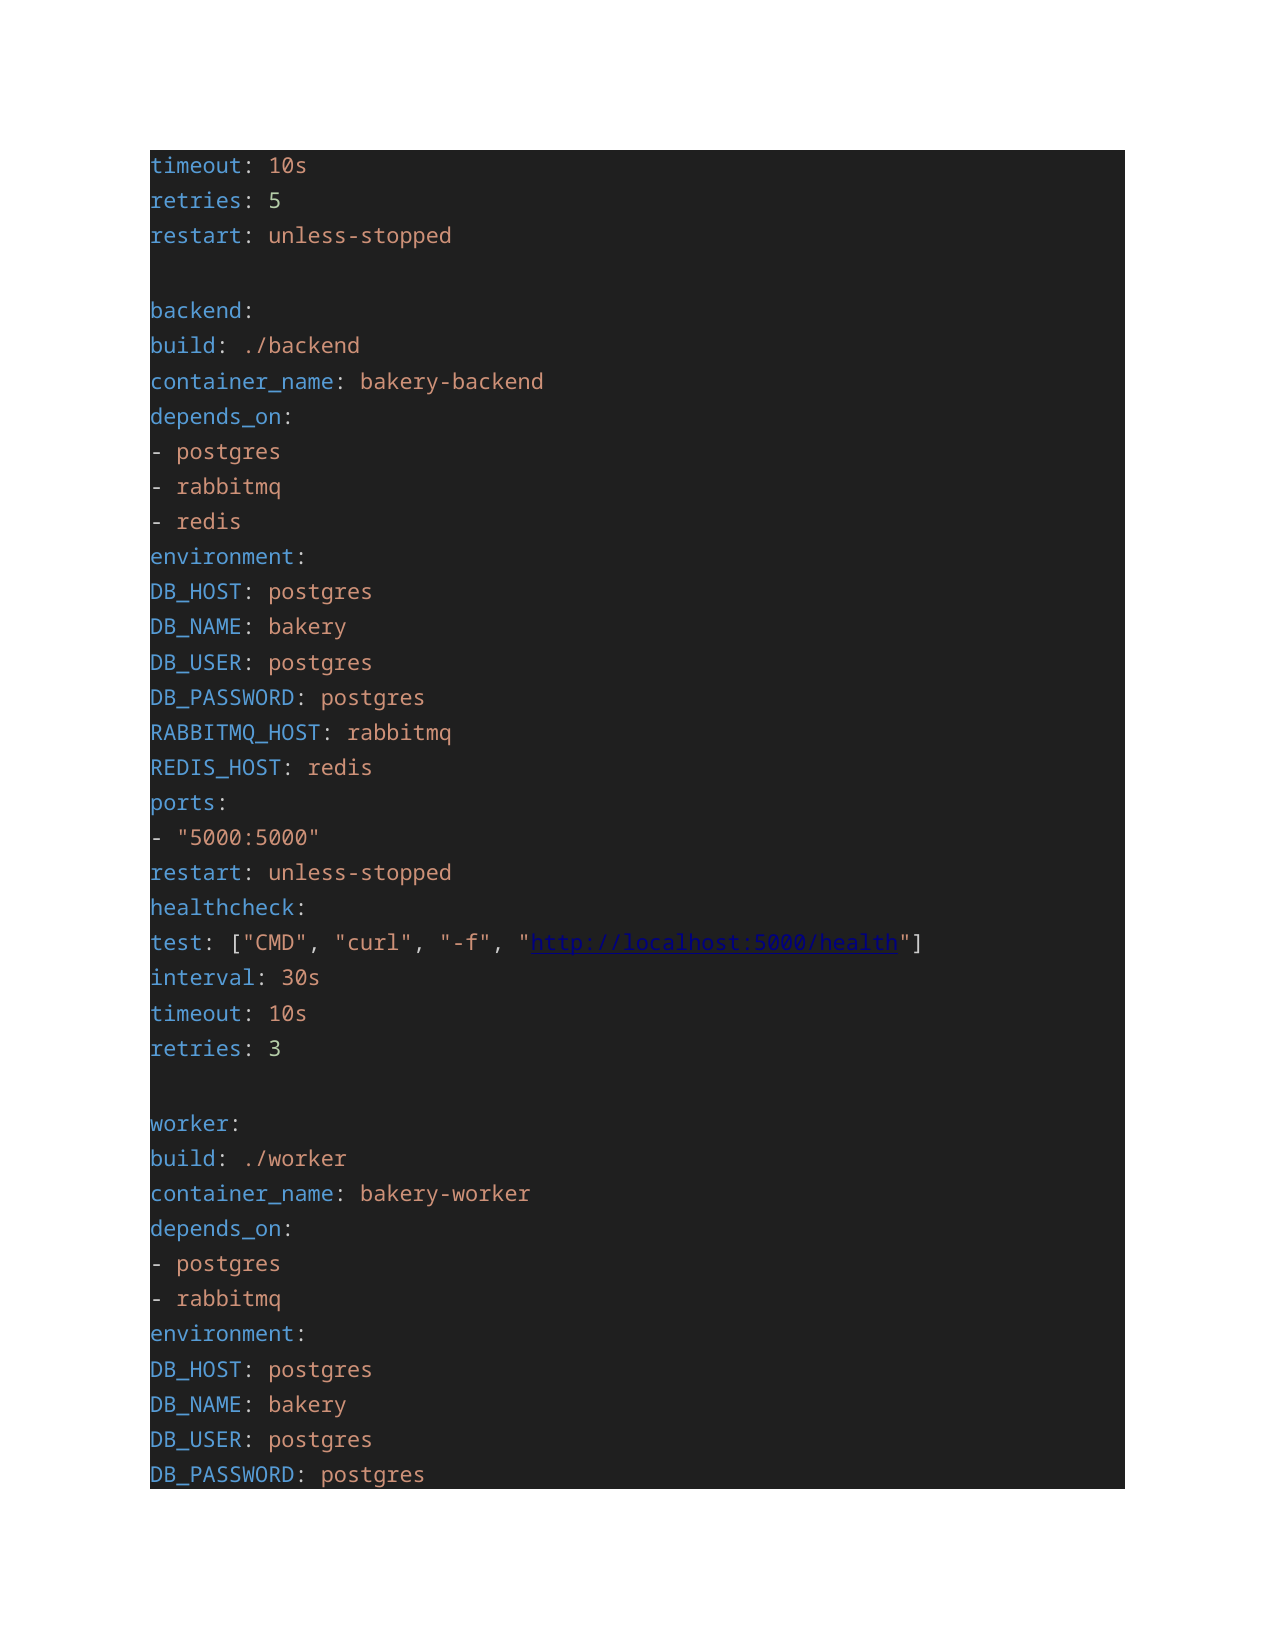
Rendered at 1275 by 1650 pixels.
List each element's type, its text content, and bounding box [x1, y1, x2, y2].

text restart: unless-stopped [150, 857, 1125, 887]
text depends_on: [150, 401, 1125, 431]
text worker: [150, 1108, 1125, 1138]
text - postgres [150, 436, 1125, 466]
text RABBITMQ_HOST: rabbitmq [150, 717, 1125, 746]
text - redis [150, 506, 1125, 536]
text DB_NAME: bakery [150, 611, 1125, 641]
text build: ./backend [150, 331, 1125, 360]
text timeout: 10s [150, 150, 1125, 180]
text ports: [150, 787, 1125, 817]
text DB_HOST: postgres [150, 576, 1125, 606]
text timeout: 10s [150, 997, 1125, 1027]
text interval: 30s [150, 962, 1125, 992]
text retries: 3 [150, 1033, 1125, 1062]
text DB_USER: postgres [150, 1424, 1125, 1453]
text container_name: bakery-backend [150, 366, 1125, 395]
text DB_NAME: bakery [150, 1389, 1125, 1418]
text - "5000:5000" [150, 822, 1125, 852]
text DB_HOST: postgres [150, 1353, 1125, 1383]
text backend: [150, 295, 1125, 325]
text container_name: bakery-worker [150, 1178, 1125, 1208]
text test: ["CMD", "curl", "-f", "http://localhost:5000/health"] [150, 927, 1125, 957]
text - postgres [150, 1248, 1125, 1278]
text - rabbitmq [150, 471, 1125, 501]
text build: ./worker [150, 1143, 1125, 1173]
text environment: [150, 1318, 1125, 1348]
text DB_PASSWORD: postgres [150, 682, 1125, 711]
text REDIS_HOST: redis [150, 752, 1125, 782]
text DB_USER: postgres [150, 646, 1125, 676]
text depends_on: [150, 1213, 1125, 1243]
text environment: [150, 541, 1125, 571]
text DB_PASSWORD: postgres [150, 1459, 1125, 1489]
text healthcheck: [150, 892, 1125, 922]
text - rabbitmq [150, 1283, 1125, 1313]
text retries: 5 [150, 185, 1125, 215]
text restart: unless-stopped [150, 220, 1125, 250]
